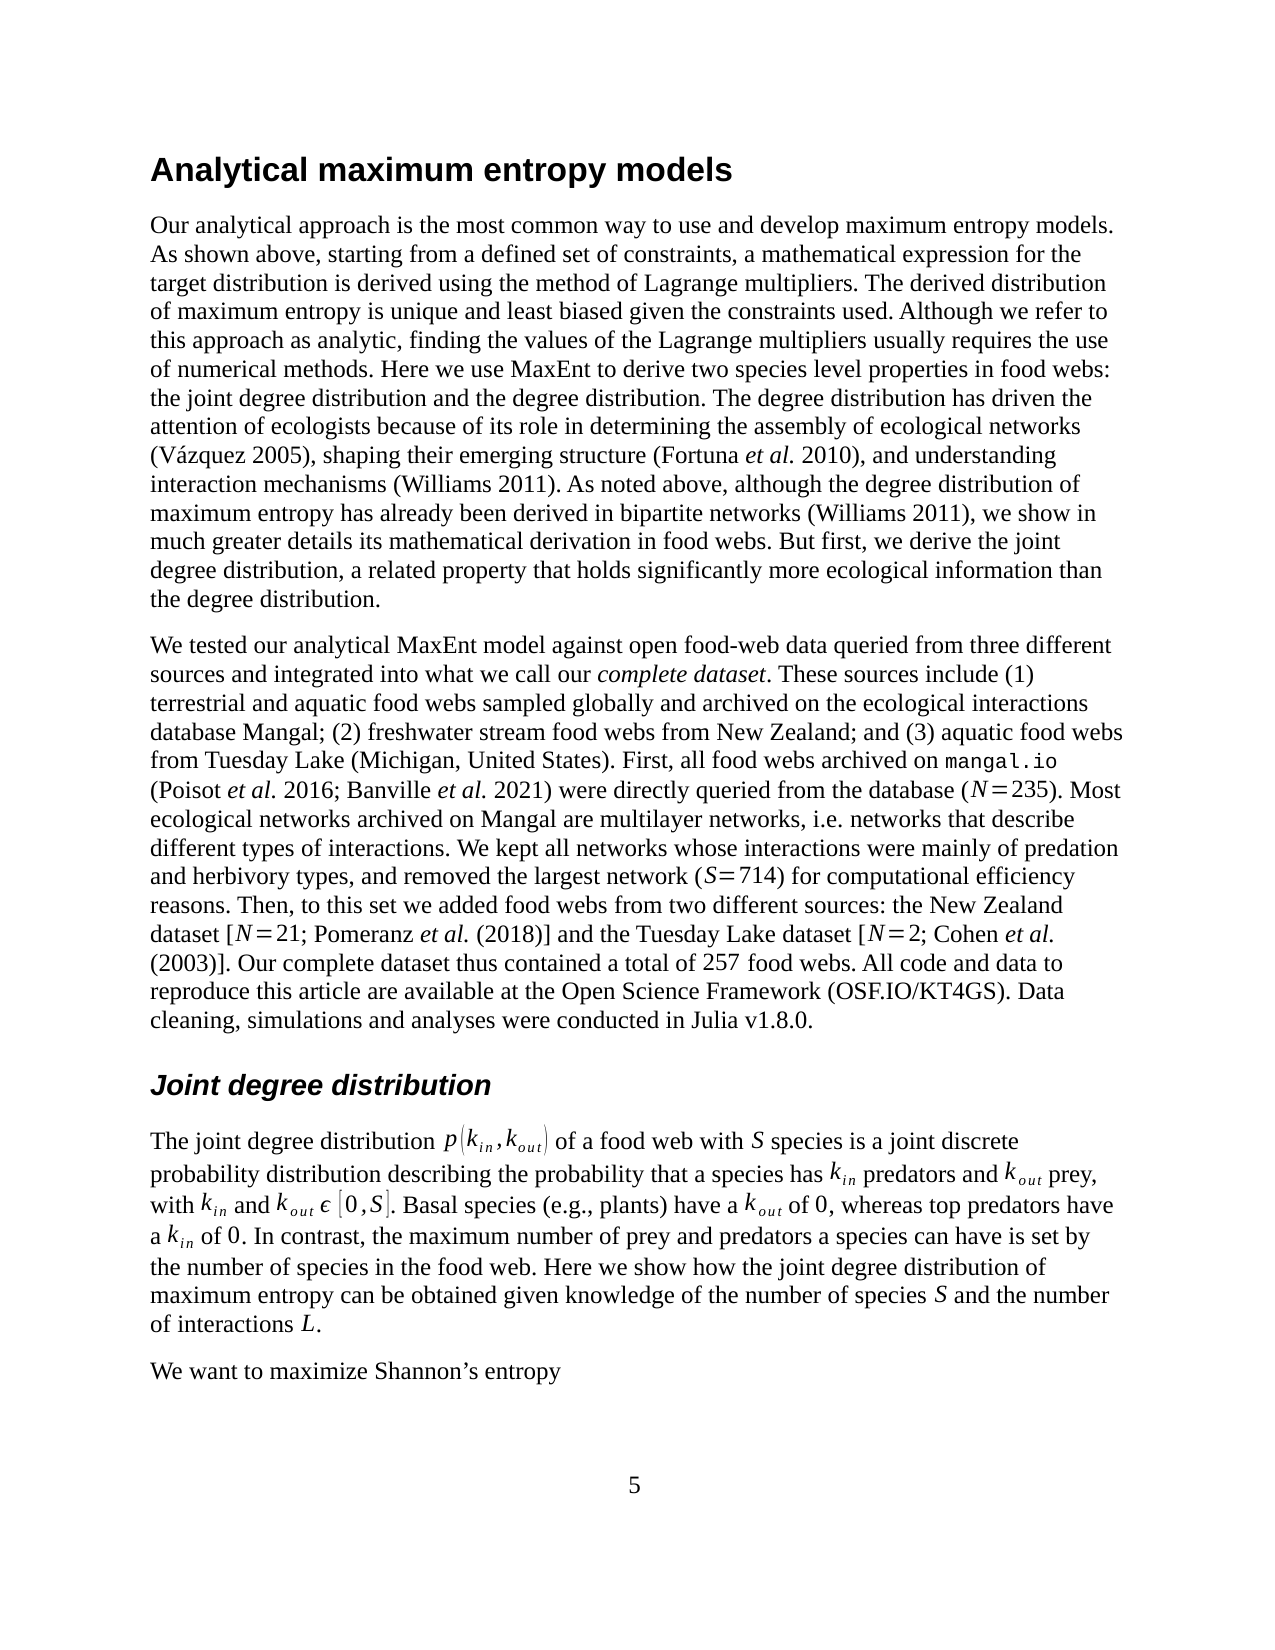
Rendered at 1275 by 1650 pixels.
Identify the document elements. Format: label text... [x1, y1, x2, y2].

text We want to maximize Shannon’s entropy [150, 1356, 1125, 1384]
subtitle Joint degree distribution [150, 1068, 1125, 1101]
subtitle Analytical maximum entropy models [150, 150, 1125, 189]
text Our analytical approach is the most common way to use and develop maximum entropy models. As shown above, starting from a defined set of constraints, a mathematical expression for the target distribution is derived using the method of Lagrange multipliers. The derived distribution of maximum entropy is unique and least biased given the constraints used. Although we refer to this approach as analytic, finding the values of the Lagrange multipliers usually requires the use of numerical methods. Here we use MaxEnt to derive two species level properties in food webs: the joint degree distribution and the degree distribution. The degree distribution has driven the attention of ecologists because of its role in determining the assembly of ecological networks (Vázquez 2005), shaping their emerging structure (Fortuna et al. 2010), and understanding interaction mechanisms (Williams 2011). As noted above, although the degree distribution of maximum entropy has already been derived in bipartite networks (Williams 2011), we show in much greater details its mathematical derivation in food webs. But first, we derive the joint degree distribution, a related property that holds significantly more ecological information than the degree distribution. [150, 210, 1125, 613]
text We tested our analytical MaxEnt model against open food-web data queried from three different sources and integrated into what we call our complete dataset. These sources include (1) terrestrial and aquatic food webs sampled globally and archived on the ecological interactions database Mangal; (2) freshwater stream food webs from New Zealand; and (3) aquatic food webs from Tuesday Lake (Michigan, United States). First, all food webs archived on mangal.io (Poisot et al. 2016; Banville et al. 2021) were directly queried from the database (). Most ecological networks archived on Mangal are multilayer networks, i.e. networks that describe different types of interactions. We kept all networks whose interactions were mainly of predation and herbivory types, and removed the largest network () for computational efficiency reasons. Then, to this set we added food webs from two different sources: the New Zealand dataset [; Pomeranz et al. (2018)] and the Tuesday Lake dataset [; Cohen et al. (2003)]. Our complete dataset thus contained a total of food webs. All code and data to reproduce this article are available at the Open Science Framework (OSF.IO/KT4GS). Data cleaning, simulations and analyses were conducted in Julia v1.8.0. [150, 631, 1125, 1034]
text The joint degree distribution of a food web with species is a joint discrete probability distribution describing the probability that a species has predators and prey, with and . Basal species (e.g., plants) have a of , whereas top predators have a of . In contrast, the maximum number of prey and predators a species can have is set by the number of species in the food web. Here we show how the joint degree distribution of maximum entropy can be obtained given knowledge of the number of species and the number of interactions . [150, 1123, 1125, 1338]
